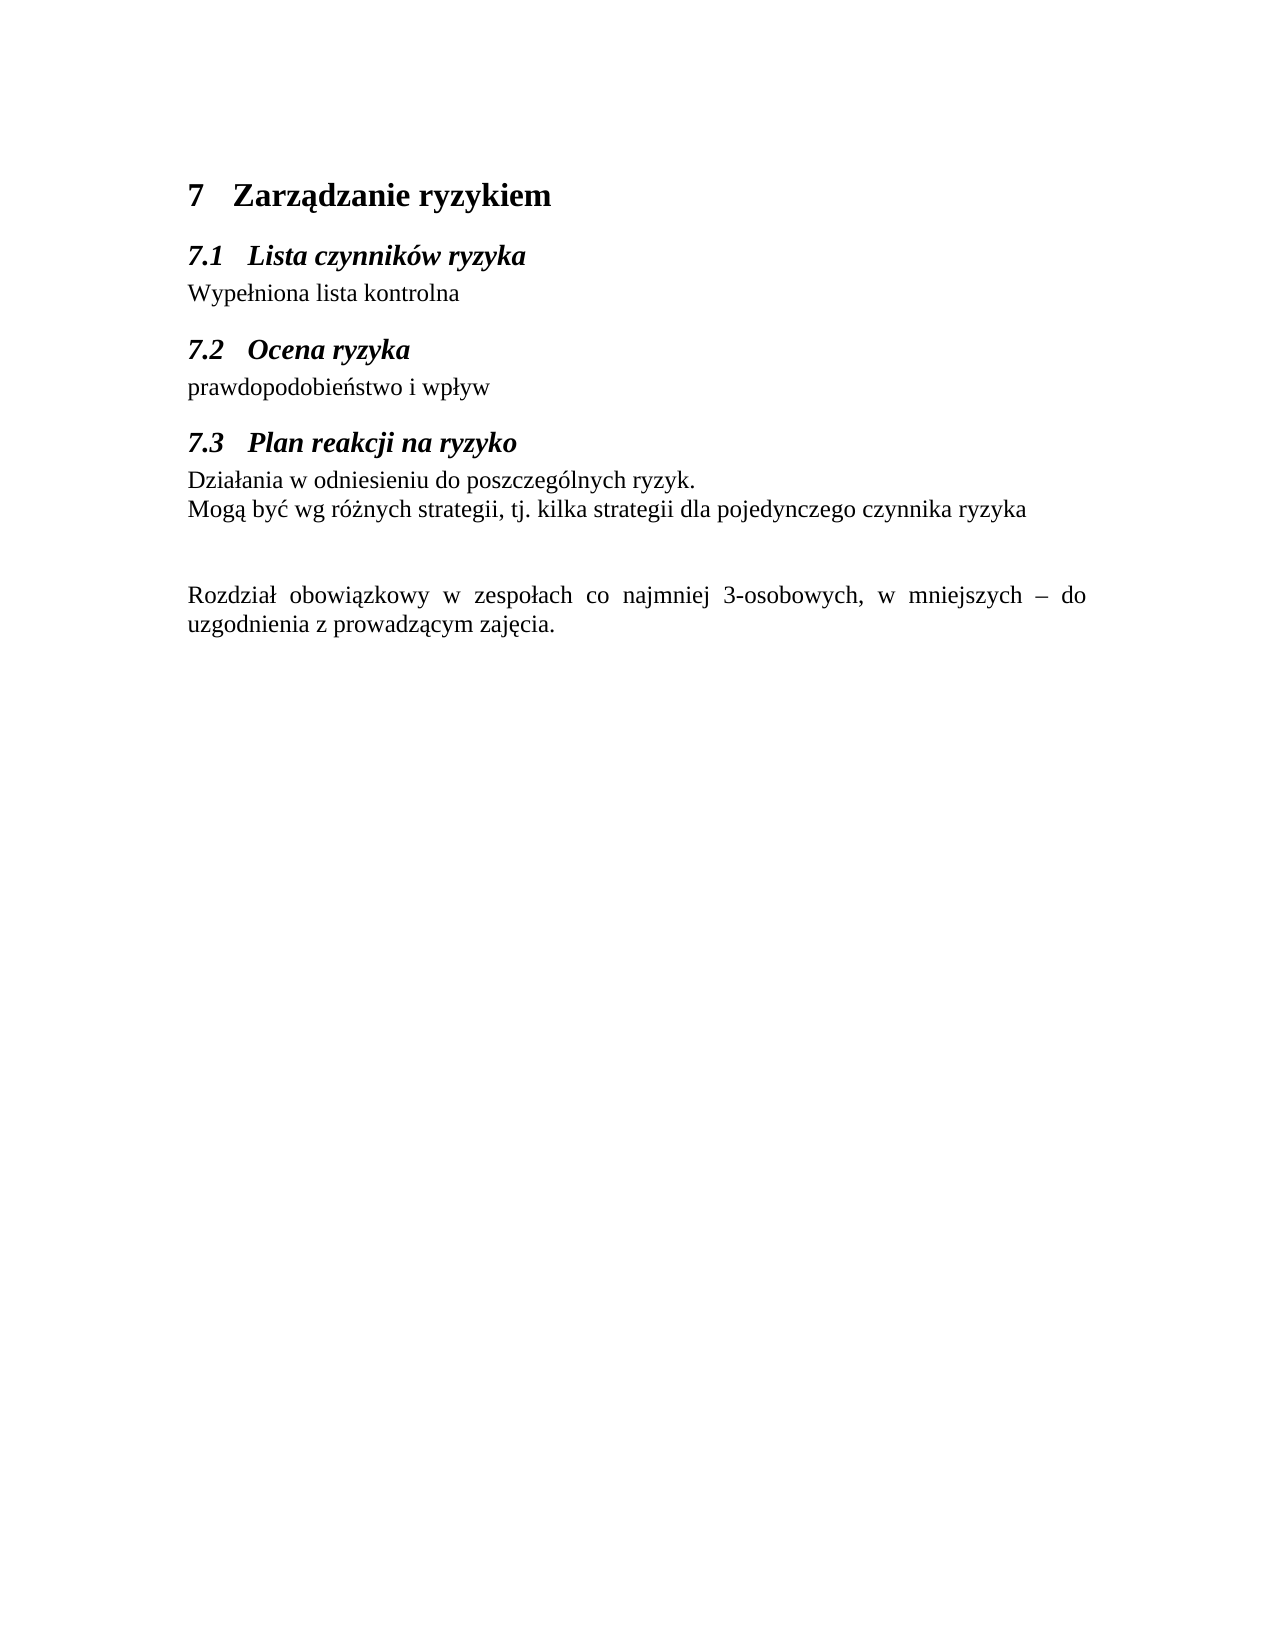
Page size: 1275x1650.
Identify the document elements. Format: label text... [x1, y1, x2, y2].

subtitle Lista czynników ryzyka [187, 238, 1087, 272]
subtitle Plan reakcji na ryzyko [187, 425, 1087, 459]
text Mogą być wg różnych strategii, tj. kilka strategii dla pojedynczego czynnika ryzyka [187, 494, 1087, 523]
subtitle Ocena ryzyka [187, 332, 1087, 365]
text prawdopodobieństwo i wpływ [187, 372, 1087, 400]
text Rozdział obowiązkowy w zespołach co najmniej 3-osobowych, w mniejszych – do uzgodnienia z prowadzącym zajęcia. [187, 580, 1087, 638]
subtitle Zarządzanie ryzykiem [187, 175, 1087, 213]
text Działania w odniesieniu do poszczególnych ryzyk. [187, 465, 1087, 494]
text Wypełniona lista kontrolna [187, 278, 1087, 307]
